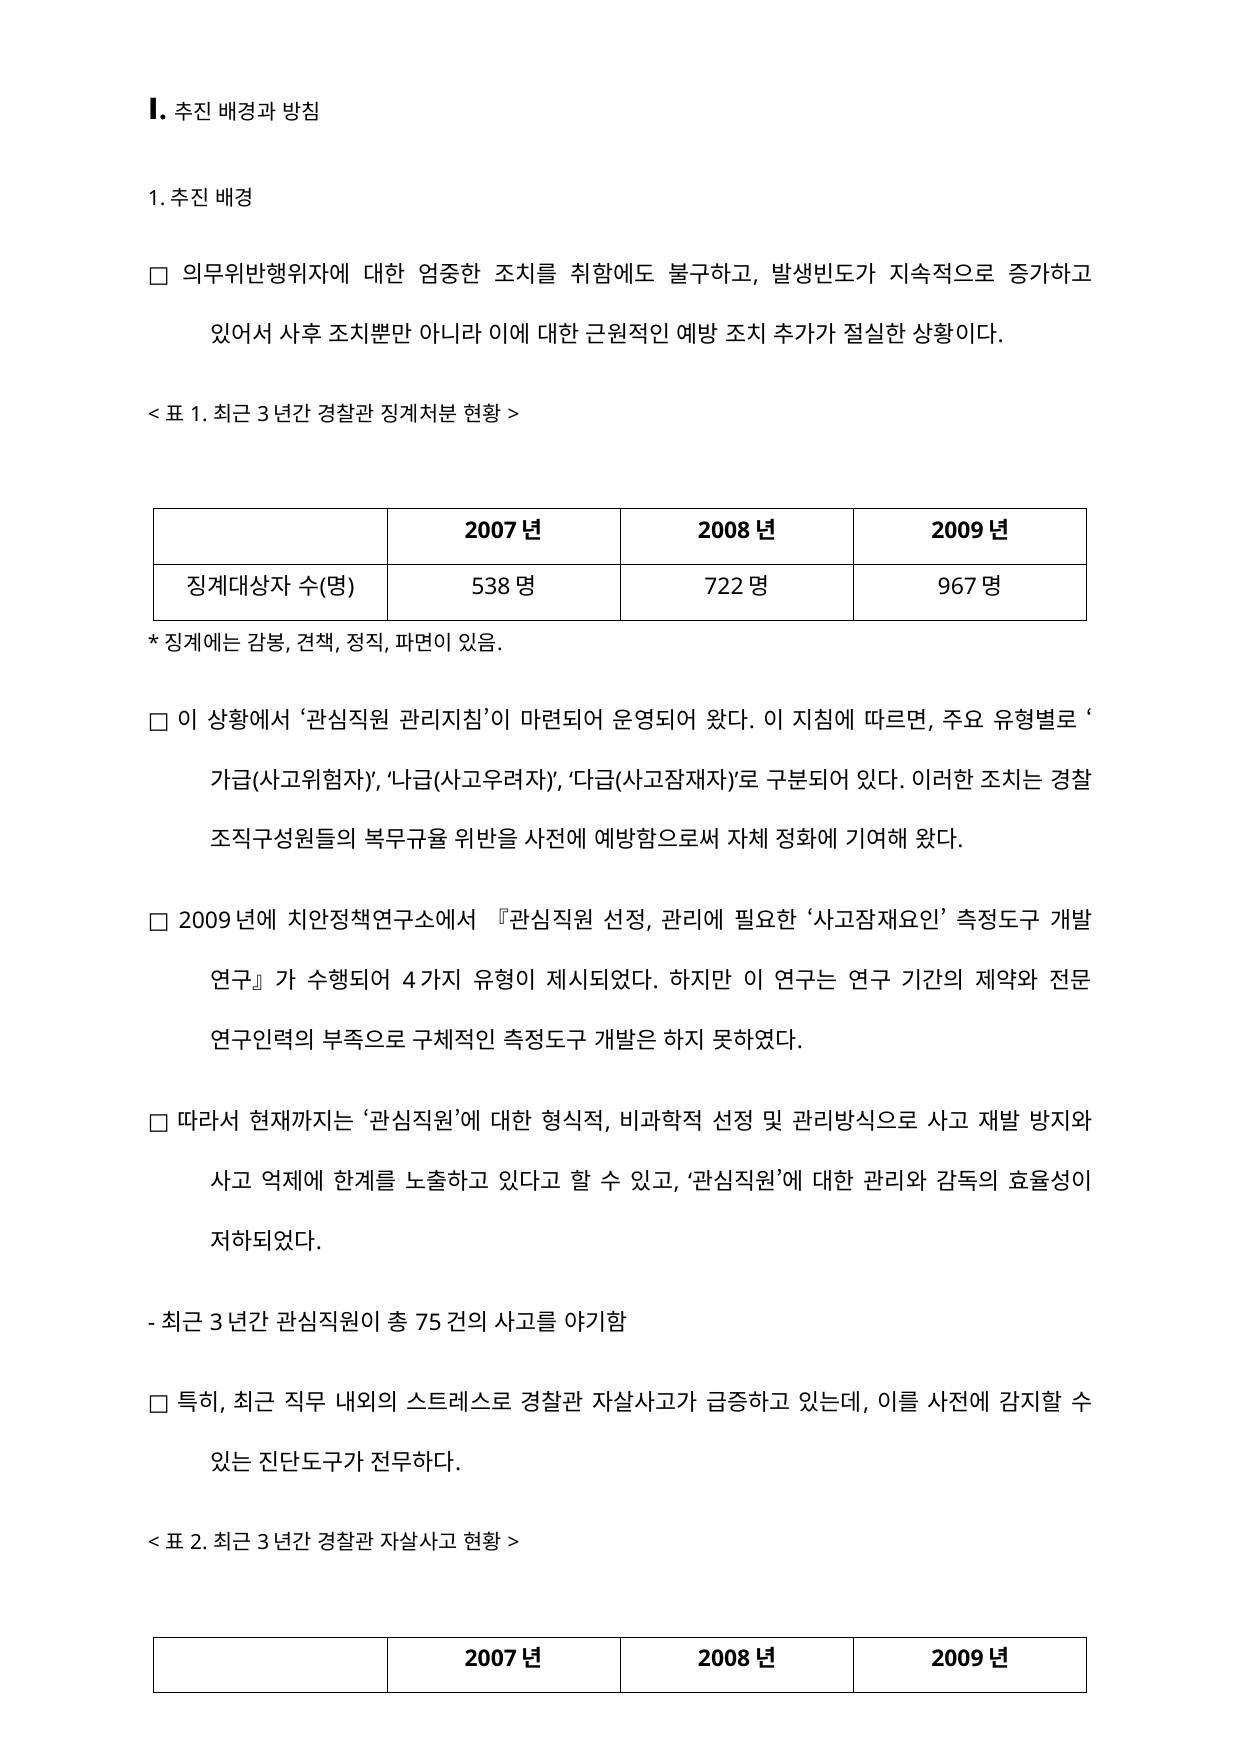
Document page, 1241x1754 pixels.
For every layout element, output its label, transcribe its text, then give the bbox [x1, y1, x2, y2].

table_header [154, 1638, 387, 1692]
table_header 2009년 [854, 509, 1086, 564]
text < 표 2. 최근 3년간 경찰관 자살사고 현황 > [148, 1525, 1093, 1555]
table_header 2008년 [621, 509, 853, 564]
text □ 의무위반행위자에 대한 엄중한 조치를 취함에도 불구하고, 발생빈도가 지속적으로 증가하고 있어서 사후 조치뿐만 아니라 이에 대한 근원적인 예방 조치 추가가 절실한 상황이다. [148, 256, 1093, 349]
table_header 2007년 [388, 509, 620, 564]
text □ 특히, 최근 직무 내외의 스트레스로 경찰관 자살사고가 급증하고 있는데, 이를 사전에 감지할 수 있는 진단도구가 전무하다. [148, 1384, 1093, 1477]
text □ 이 상황에서 ‘관심직원 관리지침’이 마련되어 운영되어 왔다. 이 지침에 따르면, 주요 유형별로 ‘가급(사고위험자)’, ‘나급(사고우려자)’, ‘다급(사고잠재자)’로 구분되어 있다. 이러한 조치는 경찰 조직구성원들의 복무규율 위반을 사전에 예방함으로써 자체 정화에 기여해 왔다. [148, 702, 1093, 855]
table_cell 징계대상자 수(명) [154, 565, 387, 619]
table_header [154, 509, 387, 564]
text * 징계에는 감봉, 견책, 정직, 파면이 있음. [148, 626, 1093, 657]
table_cell 722명 [621, 565, 853, 619]
table_header 2007년 [388, 1638, 620, 1692]
text □ 따라서 현재까지는 ‘관심직원’에 대한 형식적, 비과학적 선정 및 관리방식으로 사고 재발 방지와 사고 억제에 한계를 노출하고 있다고 할 수 있고, ‘관심직원’에 대한 관리와 감독의 효율성이 저하되었다. [148, 1103, 1093, 1256]
table_cell 967명 [854, 565, 1086, 619]
text Ⅰ. 추진 배경과 방침 [148, 88, 1093, 128]
text □ 2009년에 치안정책연구소에서 『관심직원 선정, 관리에 필요한 ‘사고잠재요인’ 측정도구 개발 연구』가 수행되어 4가지 유형이 제시되었다. 하지만 이 연구는 연구 기간의 제약와 전문 연구인력의 부족으로 구체적인 측정도구 개발은 하지 못하였다. [148, 902, 1093, 1055]
text - 최근 3년간 관심직원이 총 75건의 사고를 야기함 [148, 1303, 1093, 1337]
text < 표 1. 최근 3년간 경찰관 징계처분 현황 > [148, 397, 1093, 427]
table_header 2008년 [621, 1638, 853, 1692]
table_cell 538명 [388, 565, 620, 619]
text 1. 추진 배경 [148, 181, 1093, 211]
table_header 2009년 [854, 1638, 1086, 1692]
